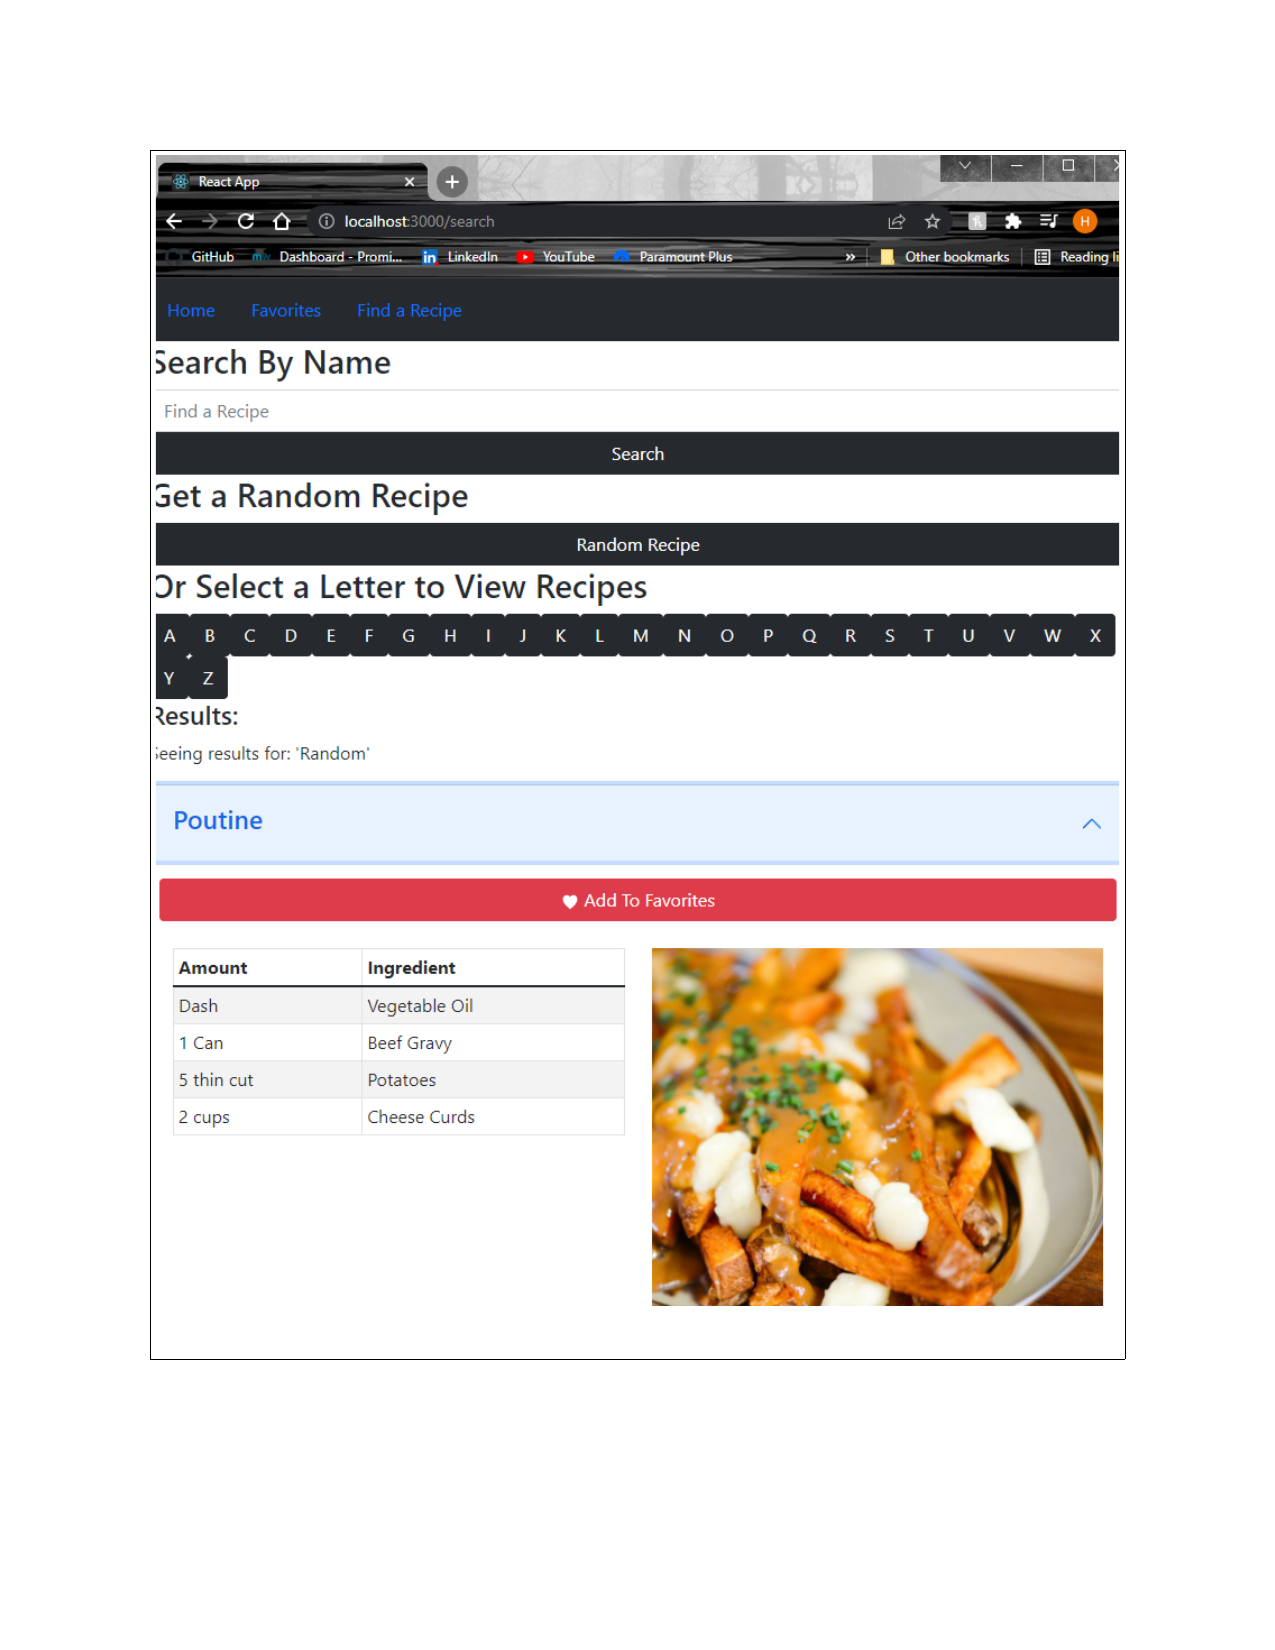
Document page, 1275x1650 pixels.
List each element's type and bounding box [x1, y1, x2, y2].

picture [155, 155, 1120, 1306]
table_cell [151, 151, 1125, 1359]
